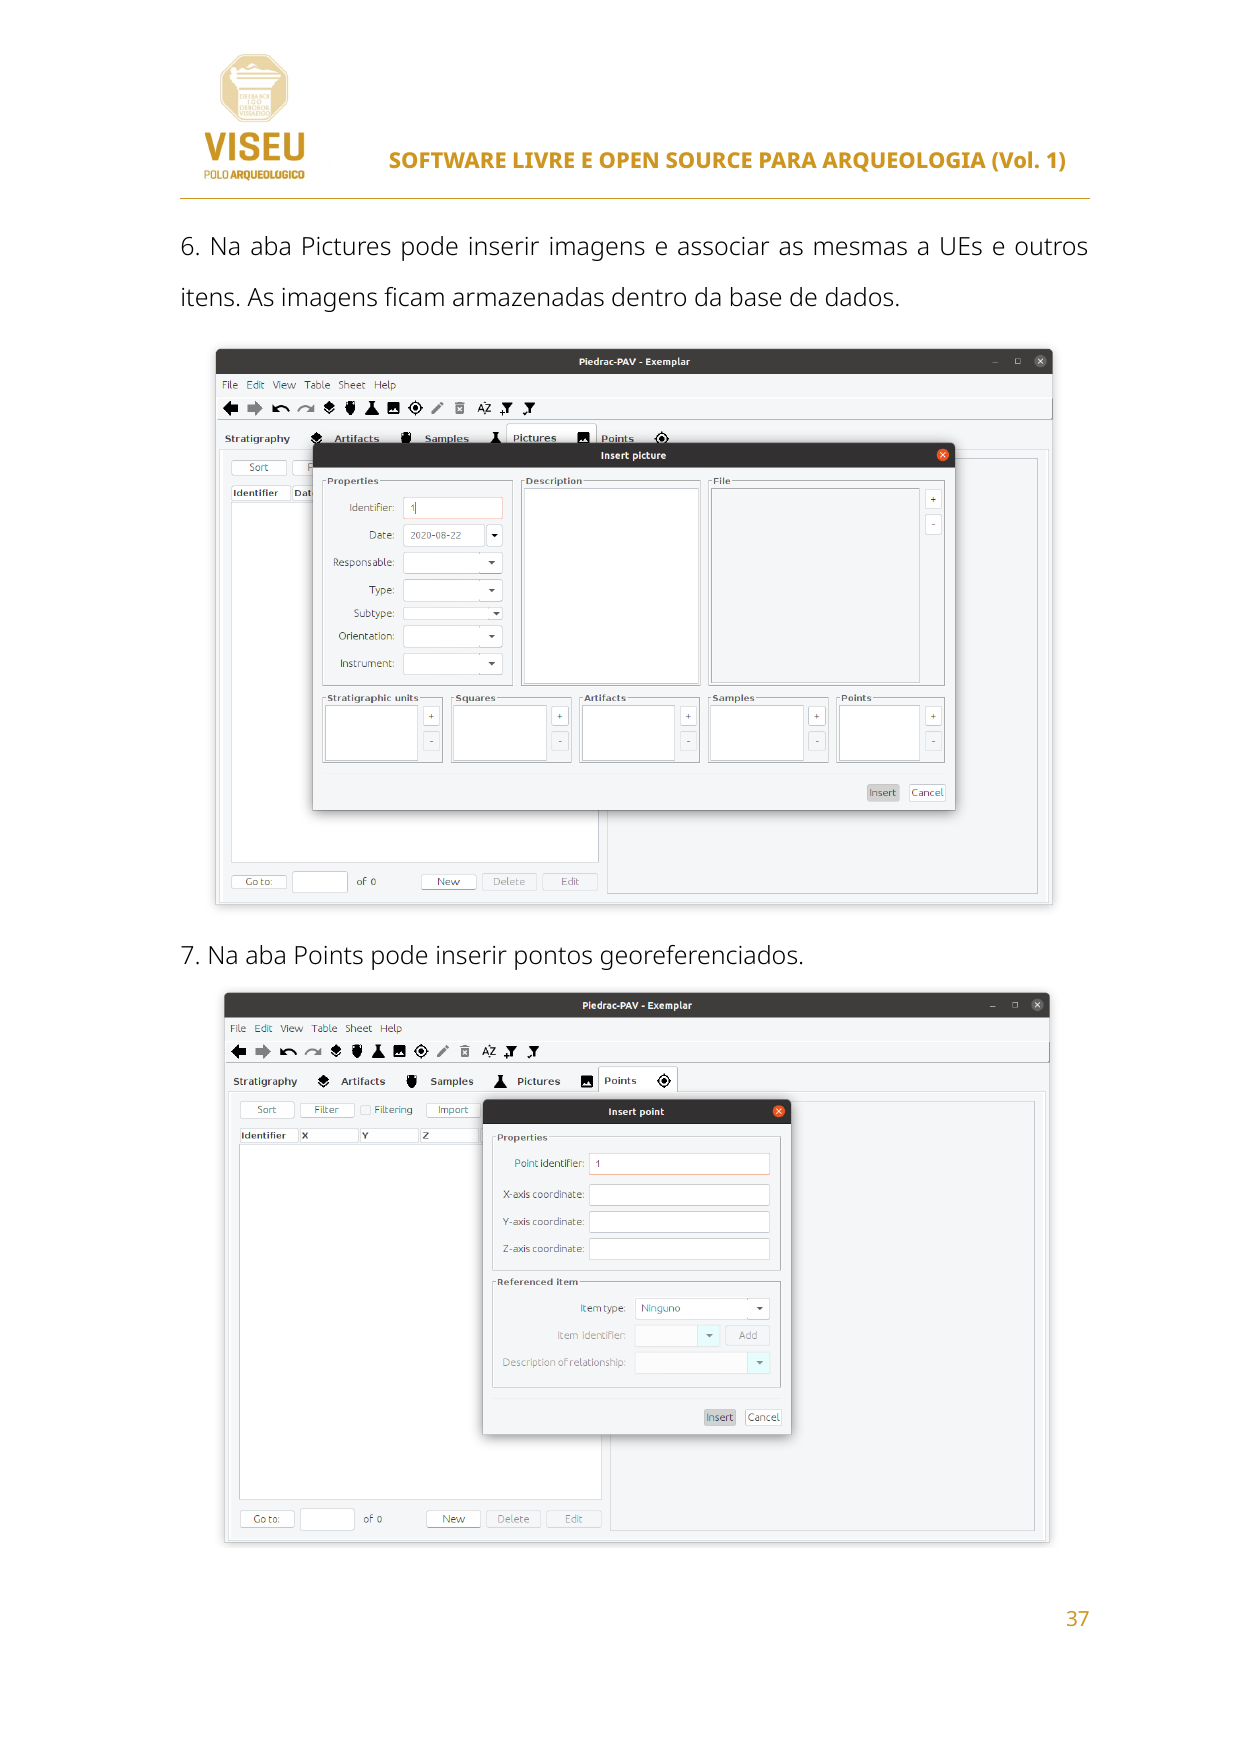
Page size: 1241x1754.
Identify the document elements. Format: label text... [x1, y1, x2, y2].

picture [197, 330, 1073, 921]
text 7. Na aba Points pode inserir pontos georeferenciados. [180, 345, 1090, 972]
picture [209, 986, 1061, 1548]
text 6. Na aba Pictures pode inserir imagens e associar as mesmas a UEs e outros itens. As imagens ficam armazenadas dentro da base de dados. [180, 228, 1090, 313]
